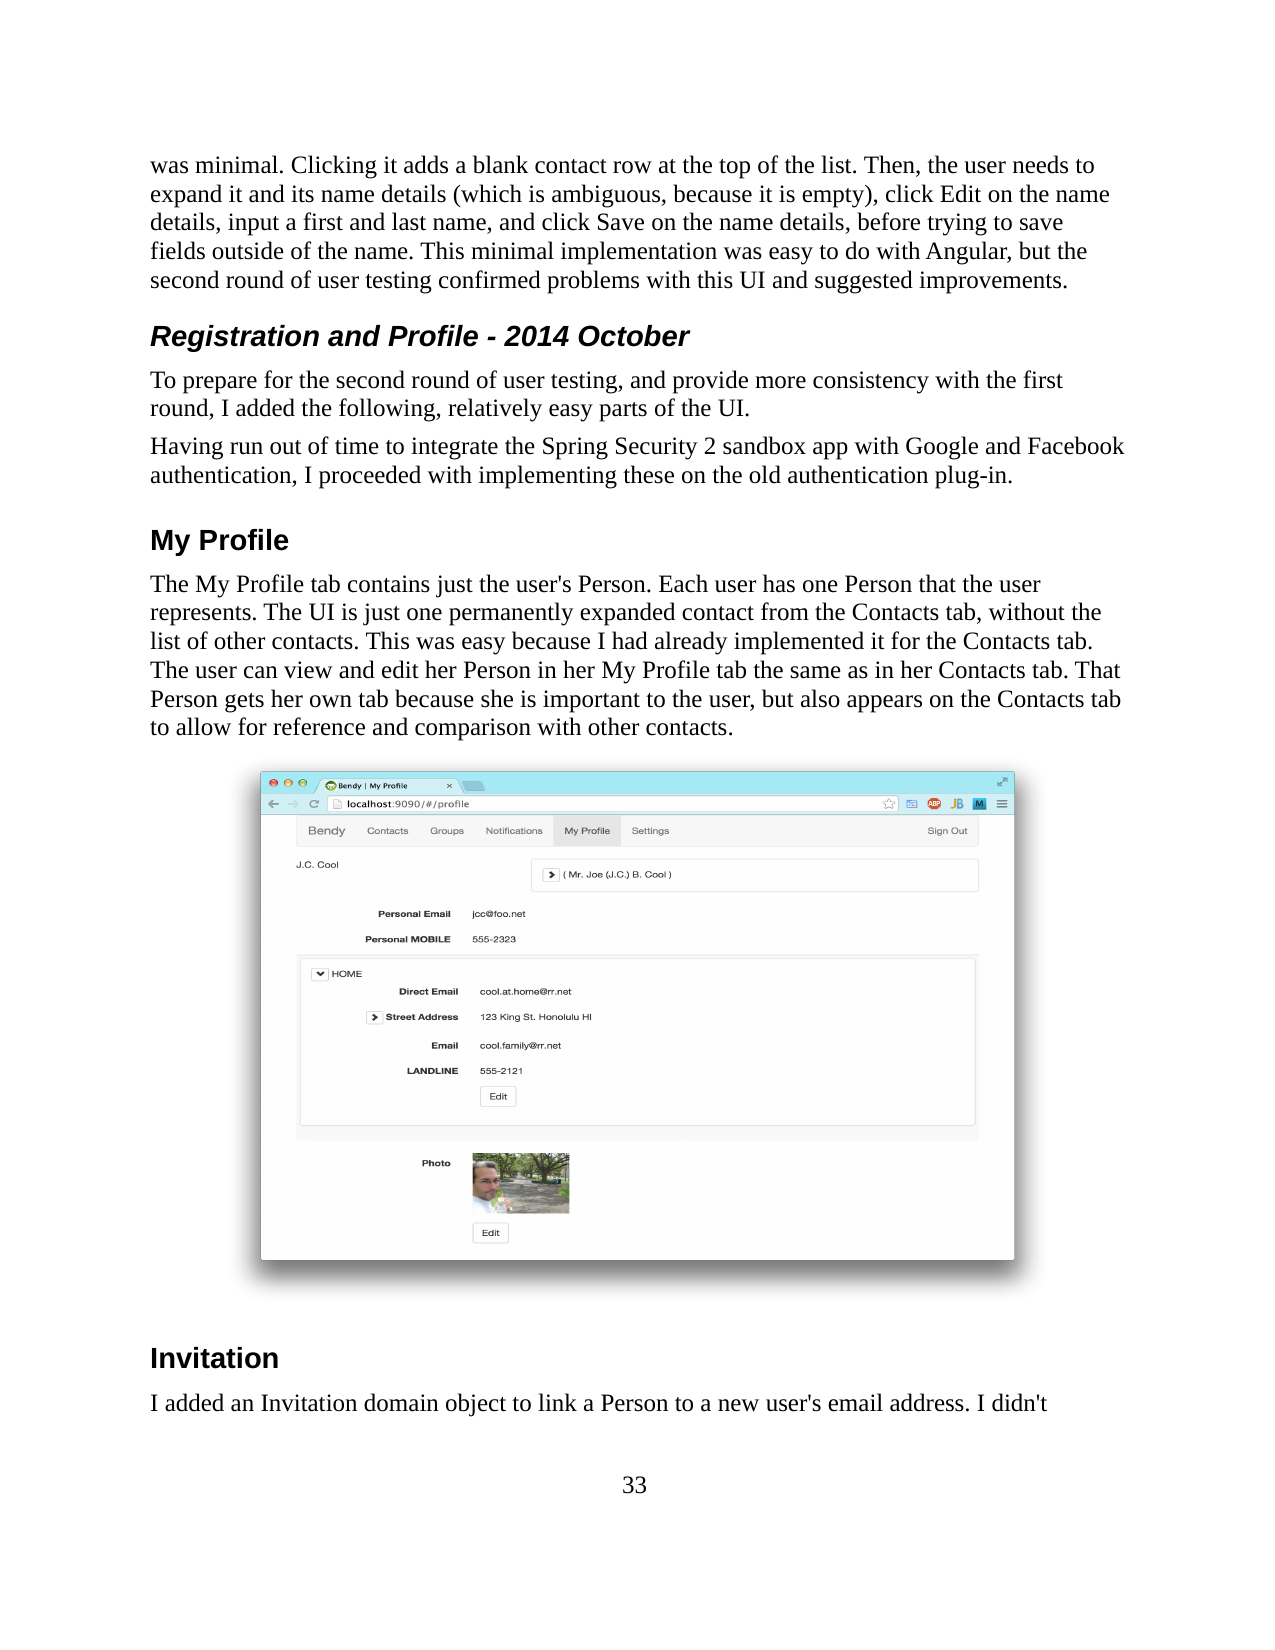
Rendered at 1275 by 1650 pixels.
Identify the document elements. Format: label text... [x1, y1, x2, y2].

text The My Profile tab contains just the user's Person. Each user has one Person that the user represents. The UI is just one permanently expanded contact from the Contacts tab, without the list of other contacts. This was easy because I had already implemented it for the Contacts tab. The user can view and edit her Person in her My Profile tab the same as in her Contacts tab. That Person gets her own tab because she is important to the user, but also appears on the Contacts tab to allow for reference and comparison with other contacts. [150, 569, 1125, 741]
text Having run out of time to integrate the Spring Security 2 sandbox app with Google and Facebook authentication, I proceeded with implementing these on the old authentication plug-in. [150, 431, 1125, 489]
picture [219, 750, 1056, 1308]
subtitle My Profile [150, 523, 1125, 556]
subtitle Invitation [150, 1342, 1125, 1375]
text was minimal. Clicking it adds a blank contact row at the top of the list. Then, the user needs to expand it and its name details (which is ambiguous, because it is empty), click Edit on the name details, input a first and last name, and click Save on the name details, before trying to save fields outside of the name. This minimal implementation was easy to do with Angular, but the second round of user testing confirmed problems with this UI and suggested improvements. [150, 150, 1125, 294]
text I added an Invitation domain object to link a Person to a new user's email address. I didn't [150, 1388, 1125, 1416]
text To prepare for the second round of user testing, and provide more consistency with the first round, I added the following, relatively easy parts of the UI. [150, 365, 1125, 422]
subtitle Registration and Profile - 2014 October [150, 319, 1125, 352]
